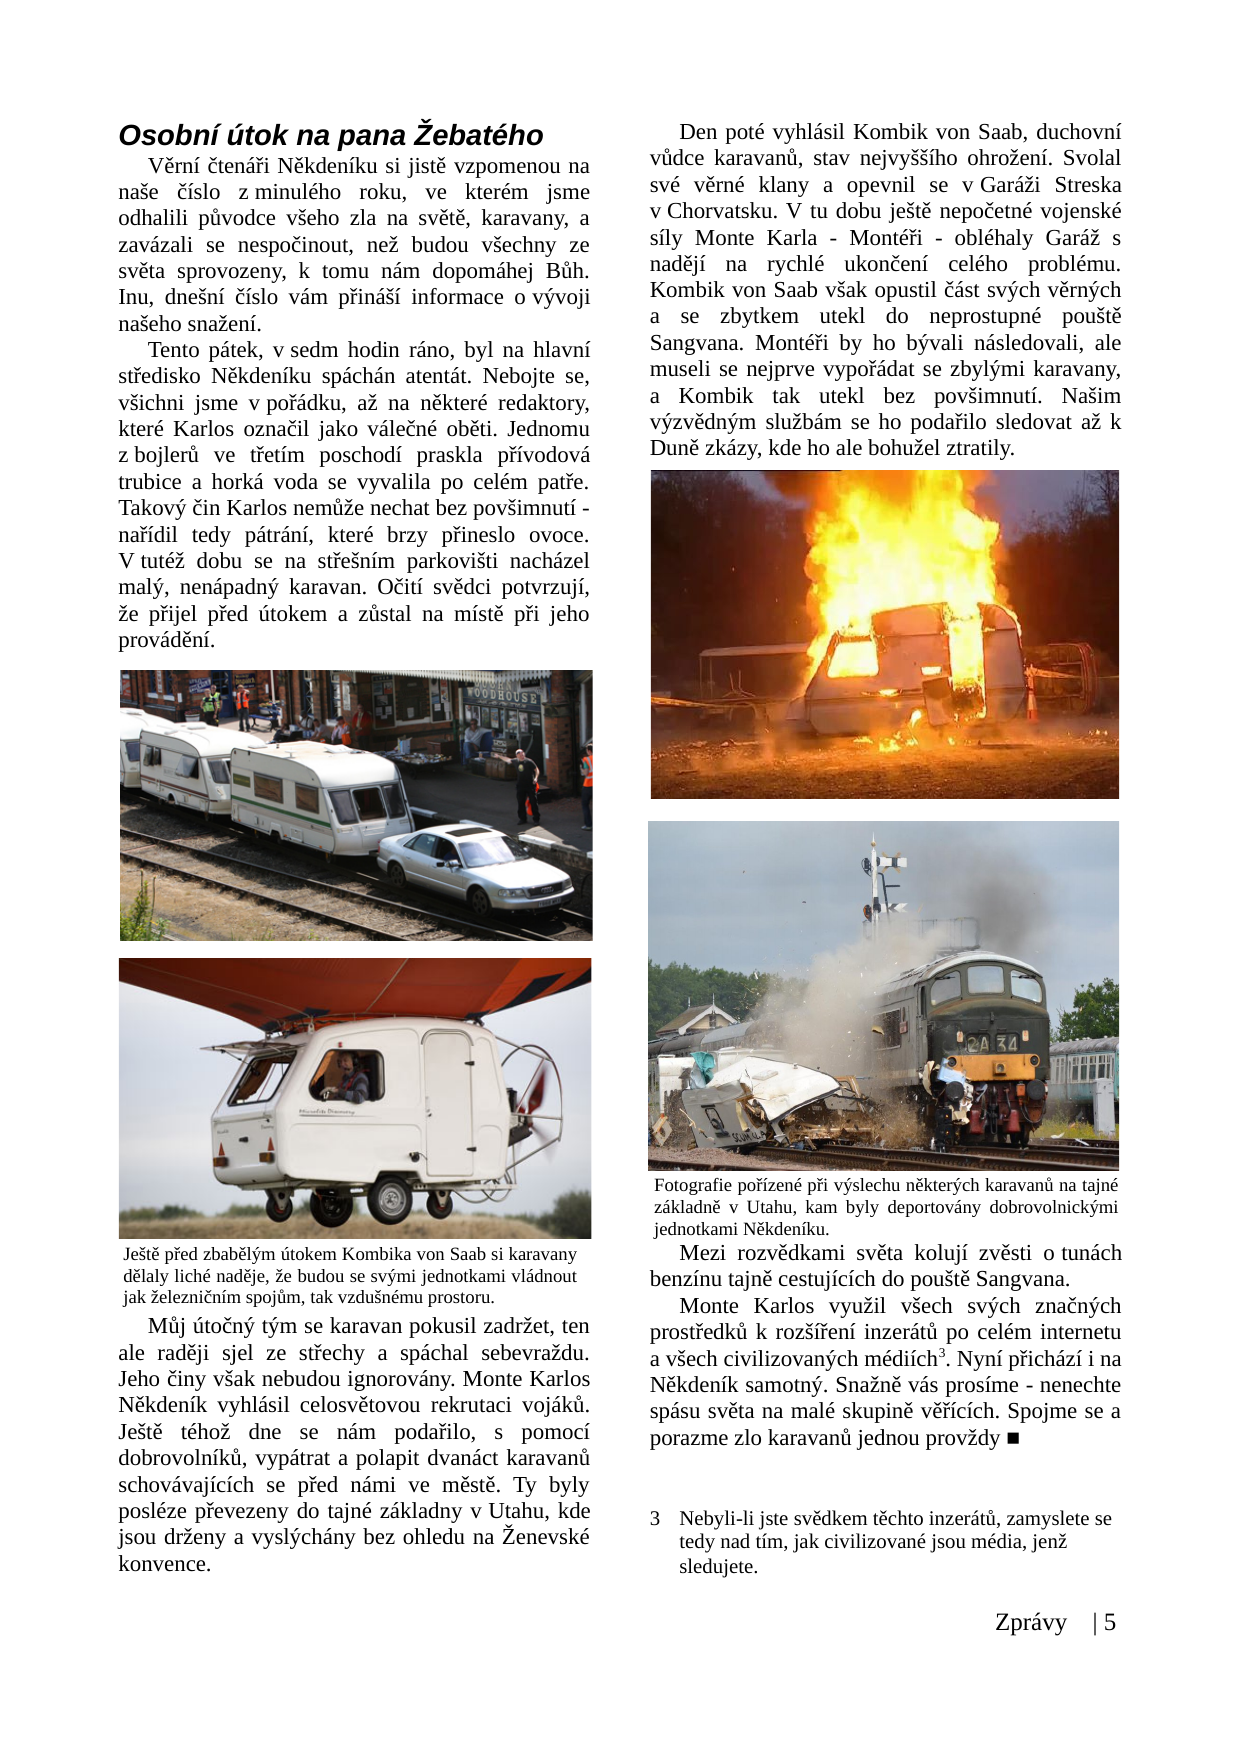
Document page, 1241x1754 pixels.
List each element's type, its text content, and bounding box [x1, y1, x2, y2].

subtitle Osobní útok na pana Žebatého [118, 118, 591, 152]
picture [120, 670, 593, 941]
picture [118, 958, 592, 1239]
text Tento pátek, v sedm hodin ráno, byl na hlavní středisko Někdeníku spáchán atentát. Nebojte se, všichni jsme v pořádku, až na některé redaktory, které Karlos označil jako válečné oběti. Jednomu z bojlerů ve třetím poschodí praskla přívodová trubice a horká voda se vyvalila po celém patře. Takový čin Karlos nemůže nechat bez povšimnutí - nařídil tedy pátrání, které brzy přineslo ovoce. V tutéž dobu se na střešním parkovišti nacházel malý, nenápadný karavan. Očití svědci potvrzují, že přijel před útokem a zůstal na místě při jeho provádění. [118, 336, 591, 652]
text Věrní čtenáři Někdeníku si jistě vzpomenou na naše číslo z minulého roku, ve kterém jsme odhalili původce všeho zla na světě, karavany, a zavázali se nespočinout, než budou všechny ze světa sprovozeny, k tomu nám dopomáhej Bůh. Inu, dnešní číslo vám přináší informace o vývoji našeho snažení. [118, 152, 591, 336]
picture [648, 821, 1120, 1154]
text [118, 652, 591, 958]
text Monte Karlos využil všech svých značných prostředků k rozšíření inzerátů po celém internetu a všech civilizovaných médiích. Nyní přichází i na Někdeník samotný. Snažně vás prosíme - nenechte spásu světa na malé skupině věřících. Spojme se a porazme zlo karavanů jednou provždy ■ [649, 1292, 1122, 1450]
text Mezi rozvědkami světa kolují zvěsti o tunách benzínu tajně cestujících do pouště Sangvana. [649, 461, 1122, 1292]
text Den poté vyhlásil Kombik von Saab, duchovní vůdce karavanů, stav nejvyššího ohrožení. Svolal své věrné klany a opevnil se v Garáži Streska v Chorvatsku. V tu dobu ještě nepočetné vojenské síly Monte Karla - Montéři - obléhaly Garáž s nadějí na rychlé ukončení celého problému. Kombik von Saab však opustil část svých věrných a se zbytkem utekl do neprostupné pouště Sangvana. Montéři by ho bývali následovali, ale museli se nejprve vypořádat se zbylými karavany, a Kombik tak utekl bez povšimnutí. Našim výzvědným službám se ho podařilo sledovat až k Duně zkázy, kde ho ale bohužel ztratily. [649, 118, 1122, 461]
text Nebyli-li jste svědkem těchto inzerátů, zamyslete se tedy nad tím, jak civilizované jsou média, jenž sledujete. [649, 1505, 1122, 1578]
picture [650, 470, 1120, 799]
text Můj útočný tým se karavan pokusil zadržet, ten ale raději sjel ze střechy a spáchal sebevraždu. Jeho činy však nebudou ignorovány. Monte Karlos Někdeník vyhlásil celosvětovou rekrutaci vojáků. Ještě téhož dne se nám podařilo, s pomocí dobrovolníků, vypátrat a polapit dvanáct karavanů schovávajících se před námi ve městě. Ty byly posléze převezeny do tajné základny v Utahu, kde jsou drženy a vyslýchány bez ohledu na Ženevské konvence. [118, 1239, 591, 1576]
